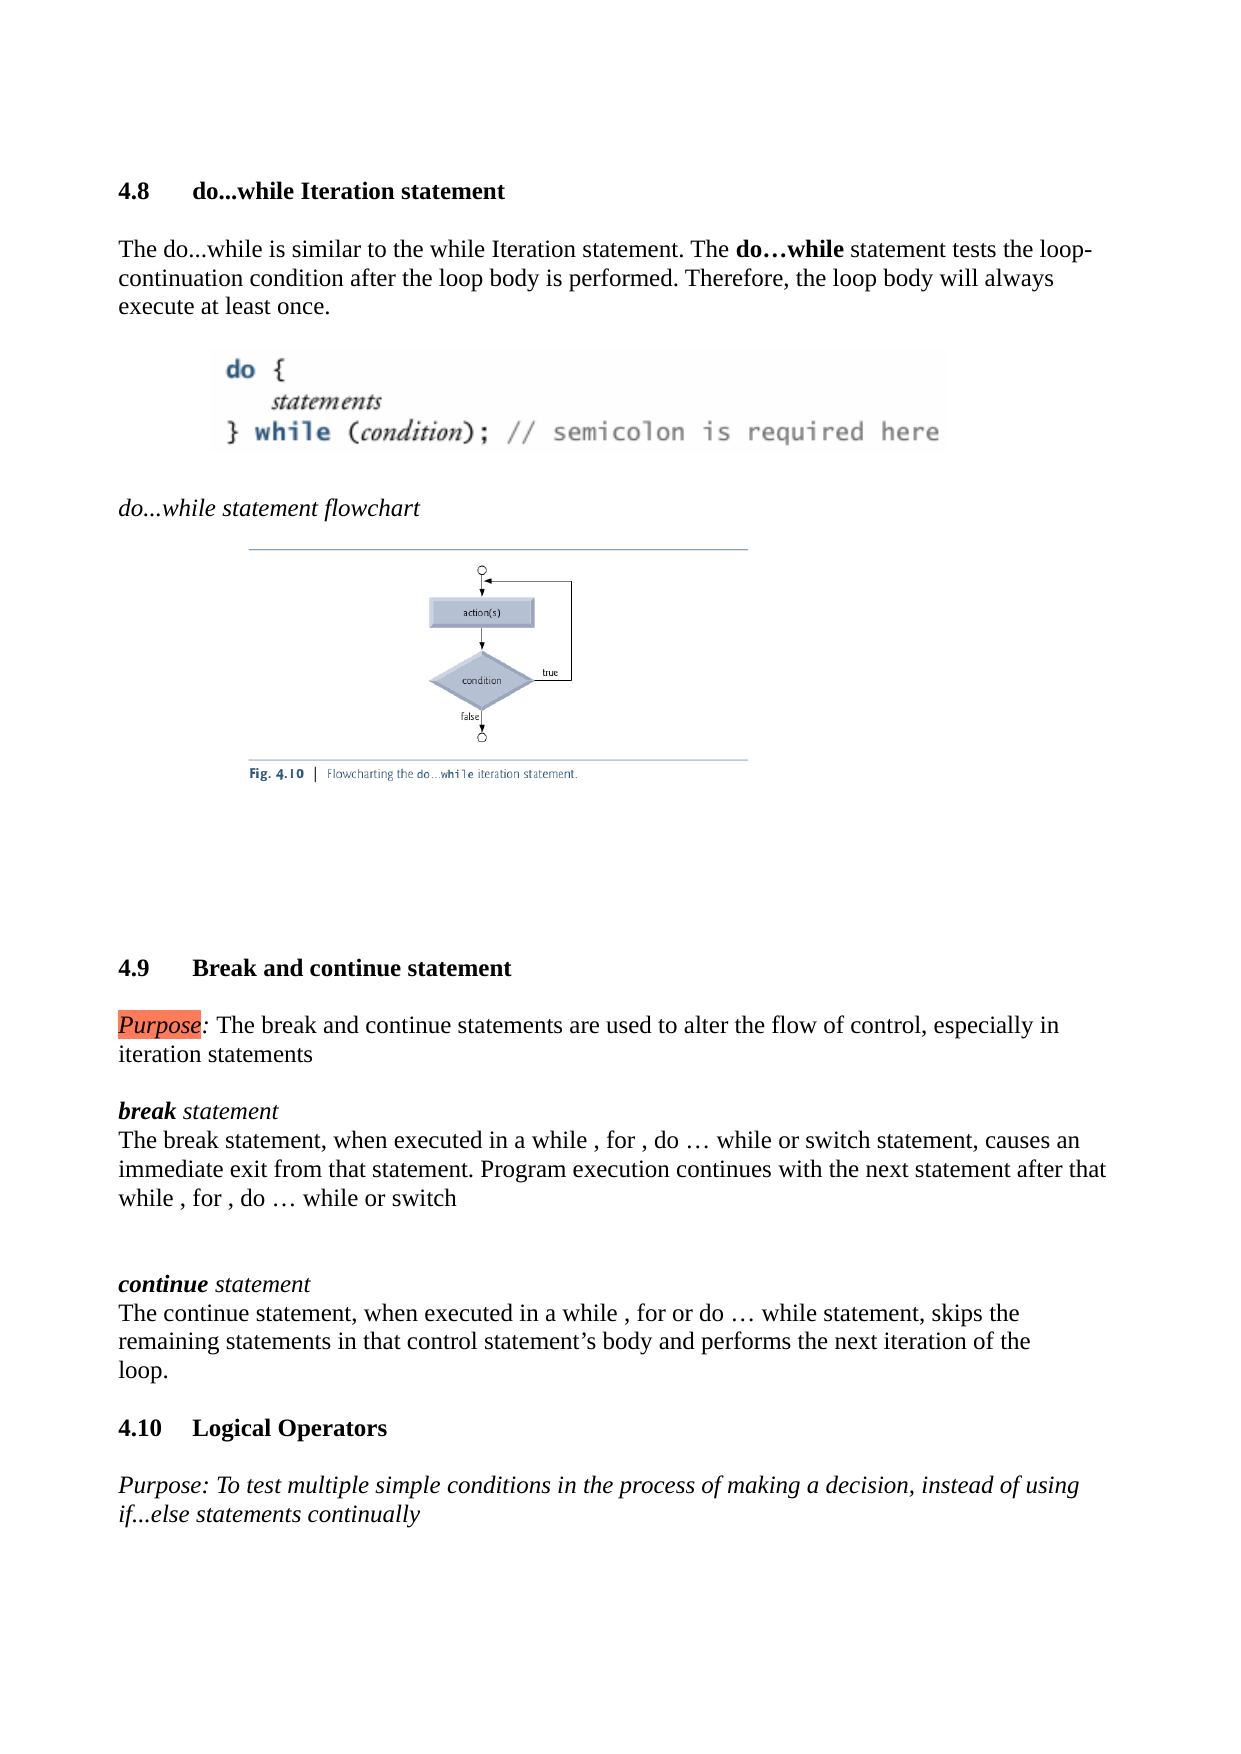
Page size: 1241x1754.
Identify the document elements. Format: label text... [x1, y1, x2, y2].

text break statement [118, 1096, 1122, 1125]
text loop. [118, 1355, 1122, 1384]
text do...while statement flowchart [118, 493, 1122, 521]
text The break statement, when executed in a while , for , do … while or switch statement, causes an immediate exit from that statement. Program execution continues with the next statement after that while , for , do … while or switch [118, 1125, 1122, 1211]
text The do...while is similar to the while Iteration statement. The do…while statement tests the loop-continuation condition after the loop body is performed. Therefore, the loop body will always execute at least once. [118, 234, 1122, 320]
text 4.9 Break and continue statement [118, 953, 1122, 981]
picture [209, 343, 947, 455]
text continue statement [118, 1269, 1122, 1298]
text Purpose: The break and continue statements are used to alter the flow of control, especially in iteration statements [118, 1010, 1122, 1068]
text 4.10 Logical Operators [118, 1413, 1122, 1441]
text 4.8 do...while Iteration statement [118, 176, 1122, 205]
picture [240, 537, 752, 789]
text Purpose: To test multiple simple conditions in the process of making a decision, instead of using if...else statements continually [118, 1470, 1122, 1528]
text The continue statement, when executed in a while , for or do … while statement, skips the remaining statements in that control statement’s body and performs the next iteration of the [118, 1298, 1122, 1355]
